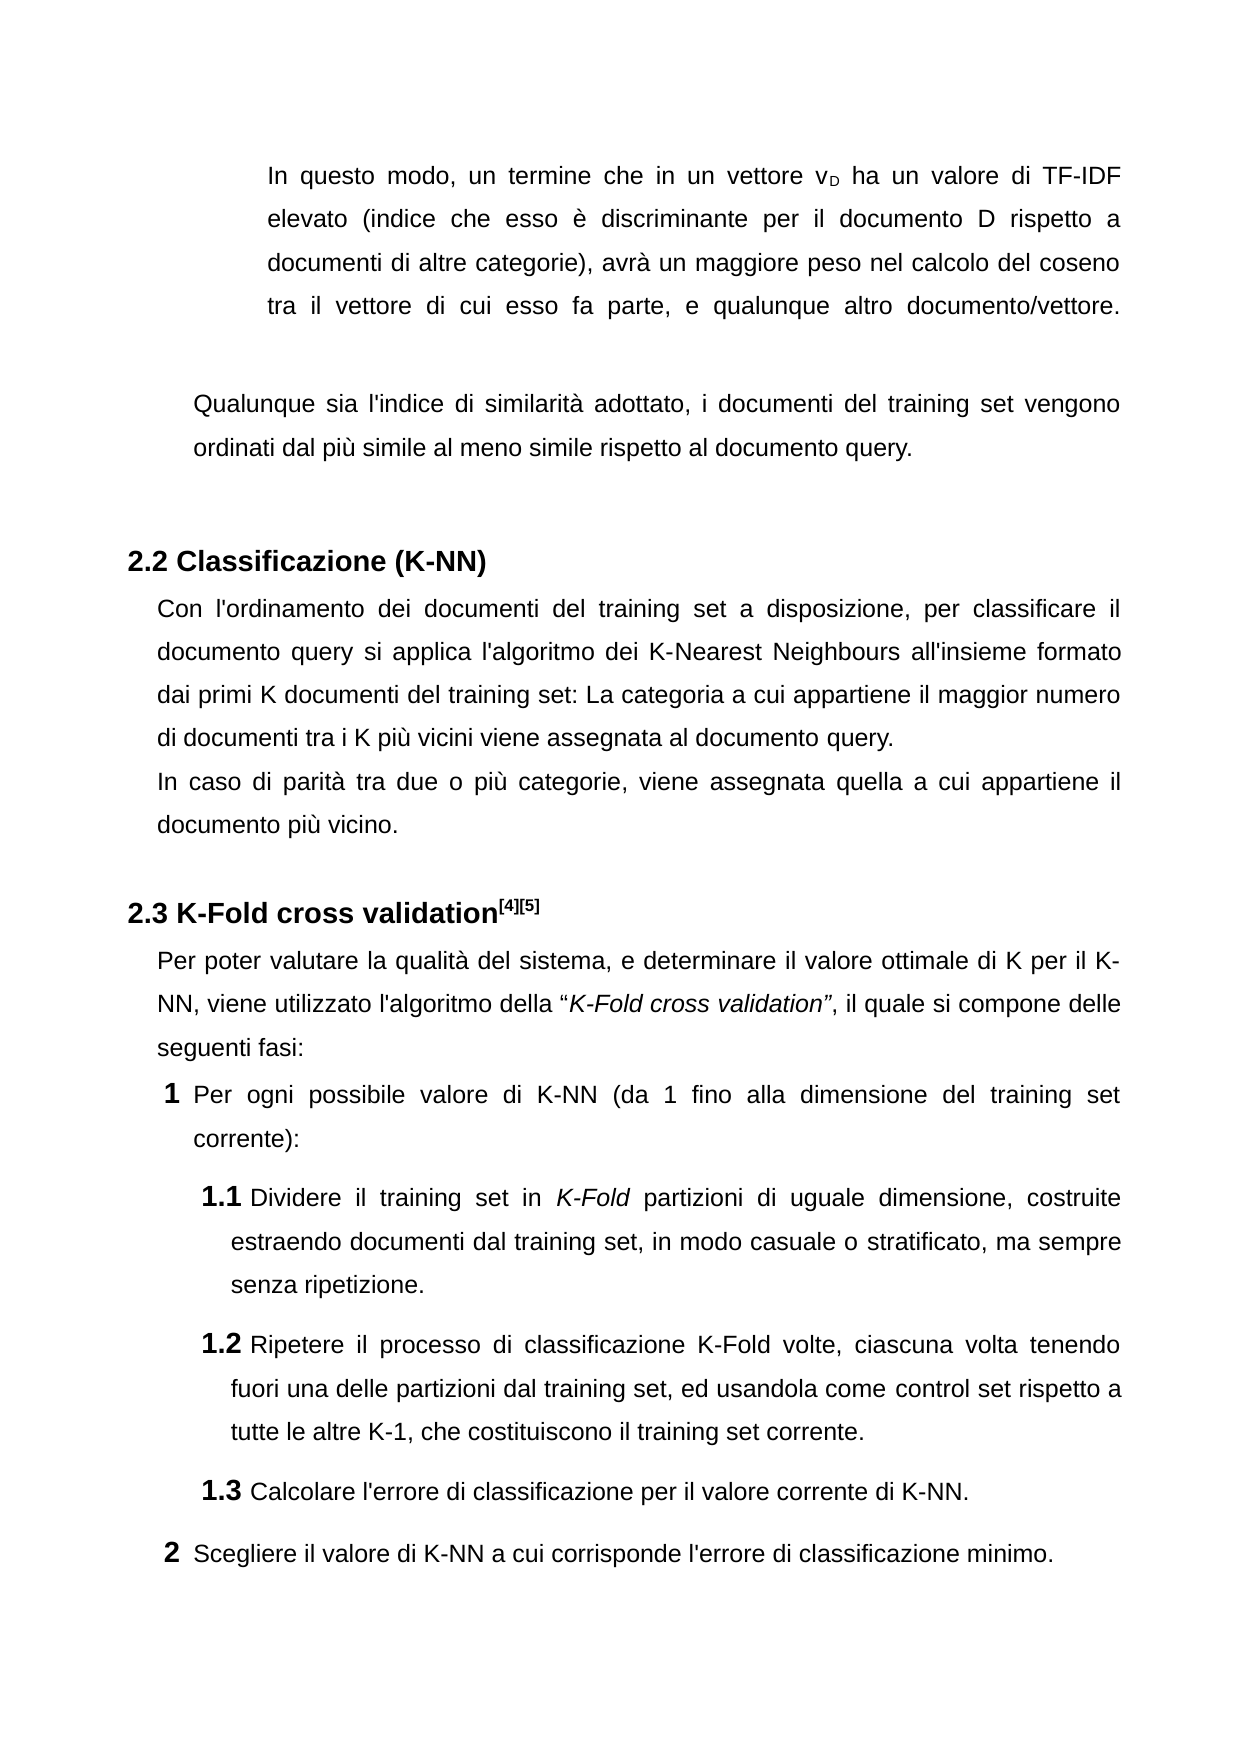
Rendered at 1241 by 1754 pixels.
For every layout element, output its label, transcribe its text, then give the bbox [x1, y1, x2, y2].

list Per poter valutare la qualità del sistema, e determinare il valore ottimale di K per il K-NN, viene utilizzato l'algoritmo della “K-Fold cross validation”, il quale si compone delle seguenti fasi: [119, 946, 1122, 1061]
list Calcolare l'errore di classificazione per il valore corrente di K-NN. [193, 1472, 1122, 1506]
list Per ogni possibile valore di K-NN (da 1 fino alla dimensione del training set corrente): [156, 1076, 1122, 1152]
list Ripetere il processo di classificazione K-Fold volte, ciascuna volta tenendo fuori una delle partizioni dal training set, ed usandola come control set rispetto a tutte le altre K-1, che costituiscono il training set corrente. [193, 1326, 1122, 1446]
list Classificazione (K-NN) [119, 544, 1122, 577]
list Dividere il training set in K-Fold partizioni di uguale dimensione, costruite estraendo documenti dal training set, in modo casuale o stratificato, ma sempre senza ripetizione. [193, 1179, 1122, 1299]
list Scegliere il valore di K-NN a cui corrisponde l'errore di classificazione minimo. [156, 1535, 1122, 1569]
list In questo modo, un termine che in un vettore vD ha un valore di TF-IDF elevato (indice che esso è discriminante per il documento D rispetto a documenti di altre categorie), avrà un maggiore peso nel calcolo del coseno tra il vettore di cui esso fa parte, e qualunque altro documento/vettore. [229, 118, 1122, 362]
list K-Fold cross validation[4][5] [119, 896, 1122, 929]
list Con l'ordinamento dei documenti del training set a disposizione, per classificare il documento query si applica l'algoritmo dei K-Nearest Neighbours all'insieme formato dai primi K documenti del training set: La categoria a cui appartiene il maggior numero di documenti tra i K più vicini viene assegnata al documento query. [119, 594, 1122, 752]
list Qualunque sia l'indice di similarità adottato, i documenti del training set vengono ordinati dal più simile al meno simile rispetto al documento query. [156, 389, 1122, 461]
list In caso di parità tra due o più categorie, viene assegnata quella a cui appartiene il documento più vicino. [119, 767, 1122, 838]
